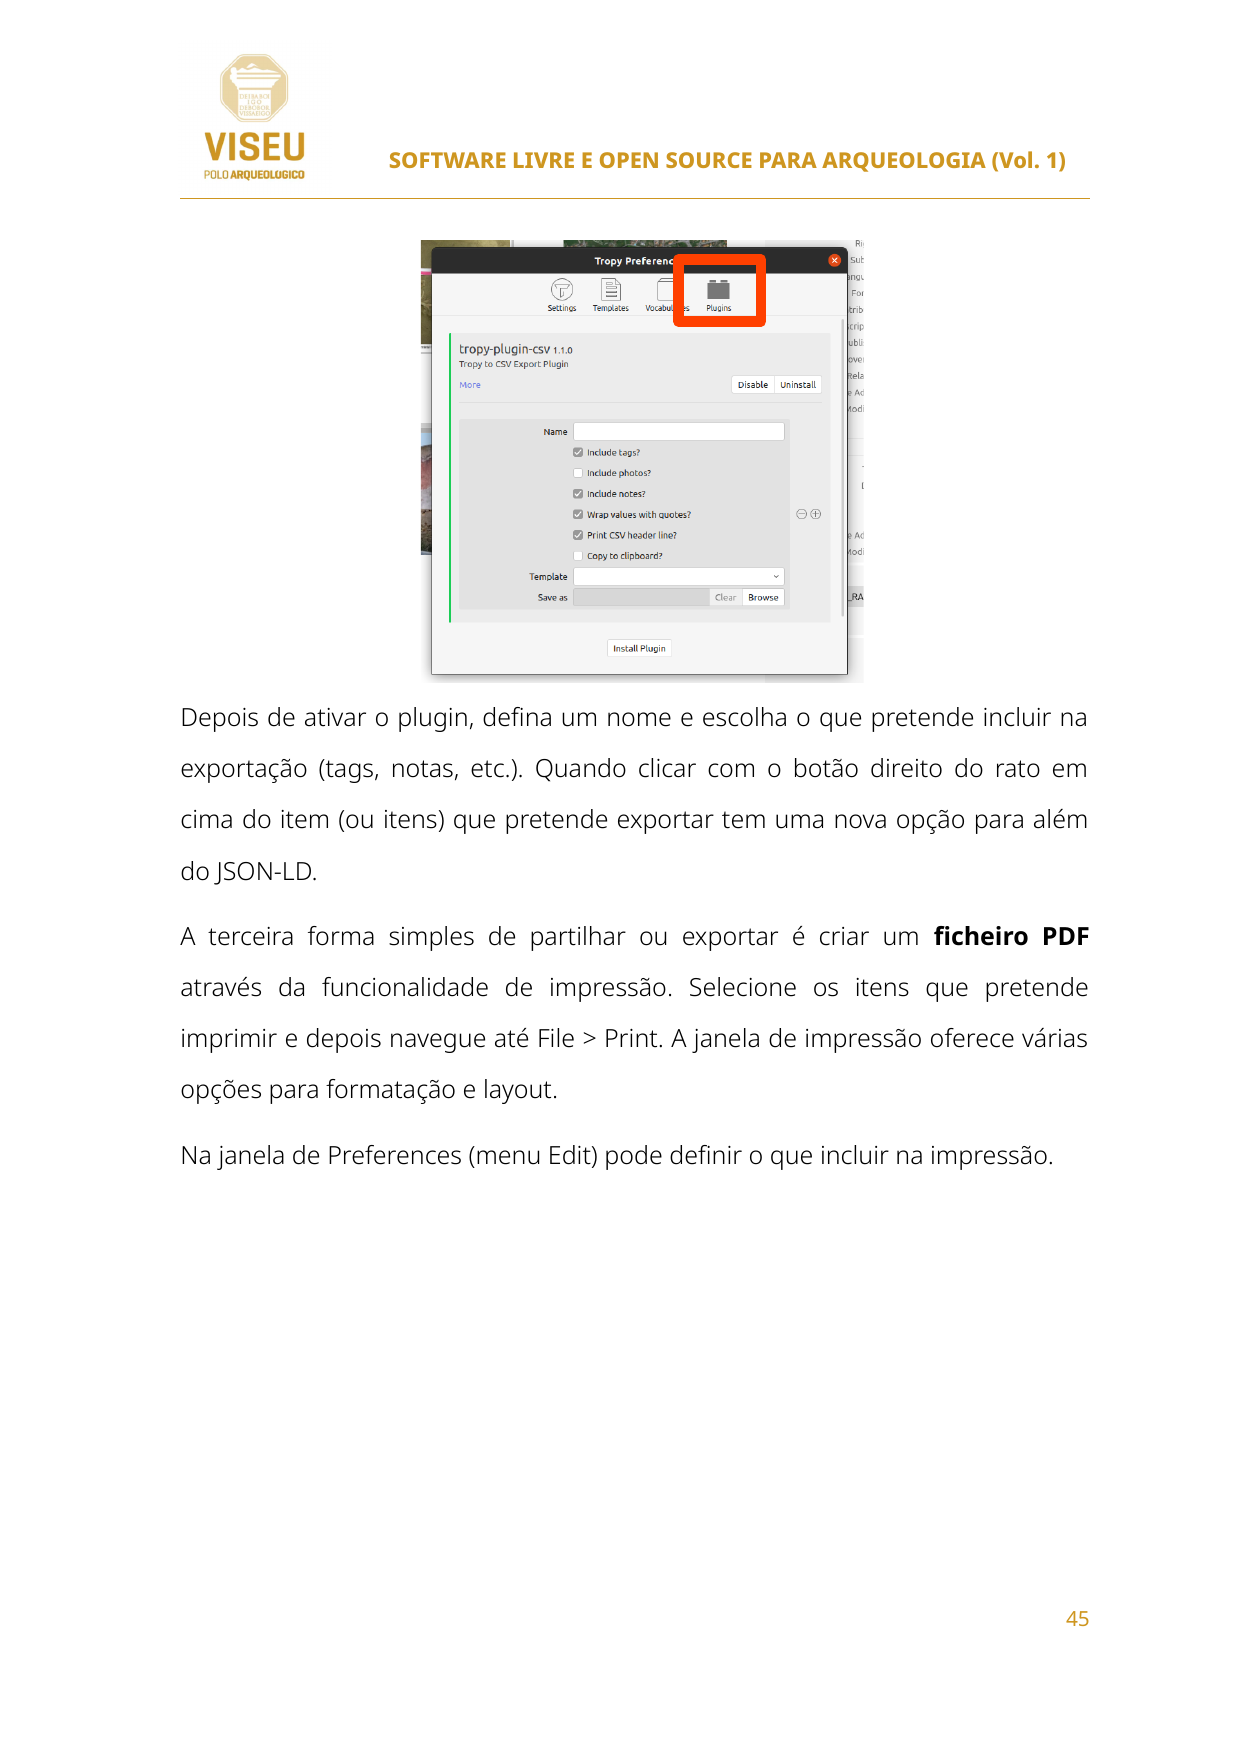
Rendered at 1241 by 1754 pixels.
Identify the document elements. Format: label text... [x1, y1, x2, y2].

text Na janela de Preferences (menu Edit) pode definir o que incluir na impressão. [180, 1137, 1090, 1172]
text A terceira forma simples de partilhar ou exportar é criar um ficheiro PDF através da funcionalidade de impressão. Selecione os itens que pretende imprimir e depois navegue até File > Print. A janela de impressão oferece várias opções para formatação e layout. [180, 919, 1090, 1106]
picture [420, 240, 864, 683]
text Depois de ativar o plugin, defina um nome e escolha o que pretende incluir na exportação (tags, notas, etc.). Quando clicar com o botão direito do rato em cima do item (ou itens) que pretende exportar tem uma nova opção para além do JSON-LD. [180, 228, 1090, 887]
